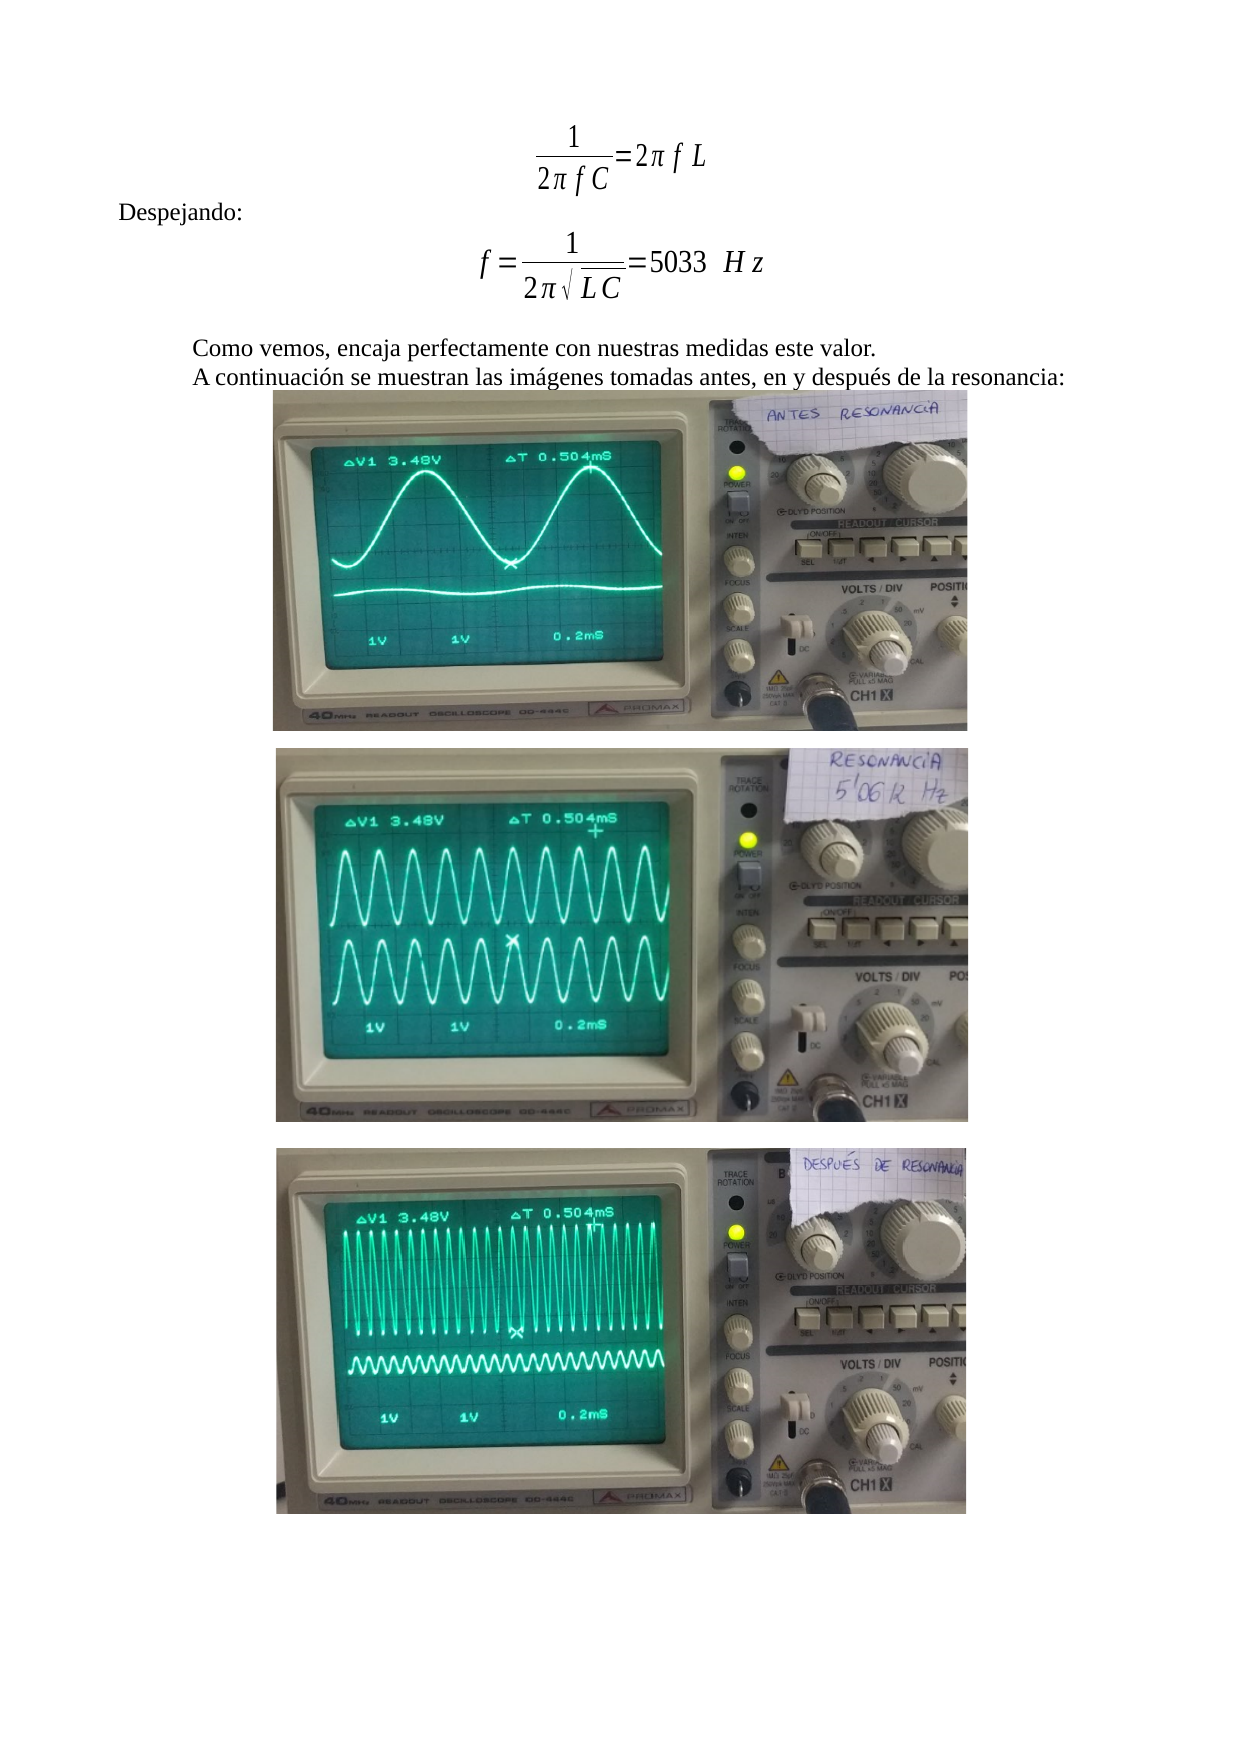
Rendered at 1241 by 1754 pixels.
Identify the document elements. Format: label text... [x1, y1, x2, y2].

picture [276, 1148, 967, 1514]
text A continuación se muestran las imágenes tomadas antes, en y después de la resonancia: [118, 362, 1122, 391]
text Despejando: [118, 197, 1122, 226]
text Como vemos, encaja perfectamente con nuestras medidas este valor. [118, 333, 1122, 362]
picture [272, 390, 968, 731]
picture [275, 748, 969, 1122]
